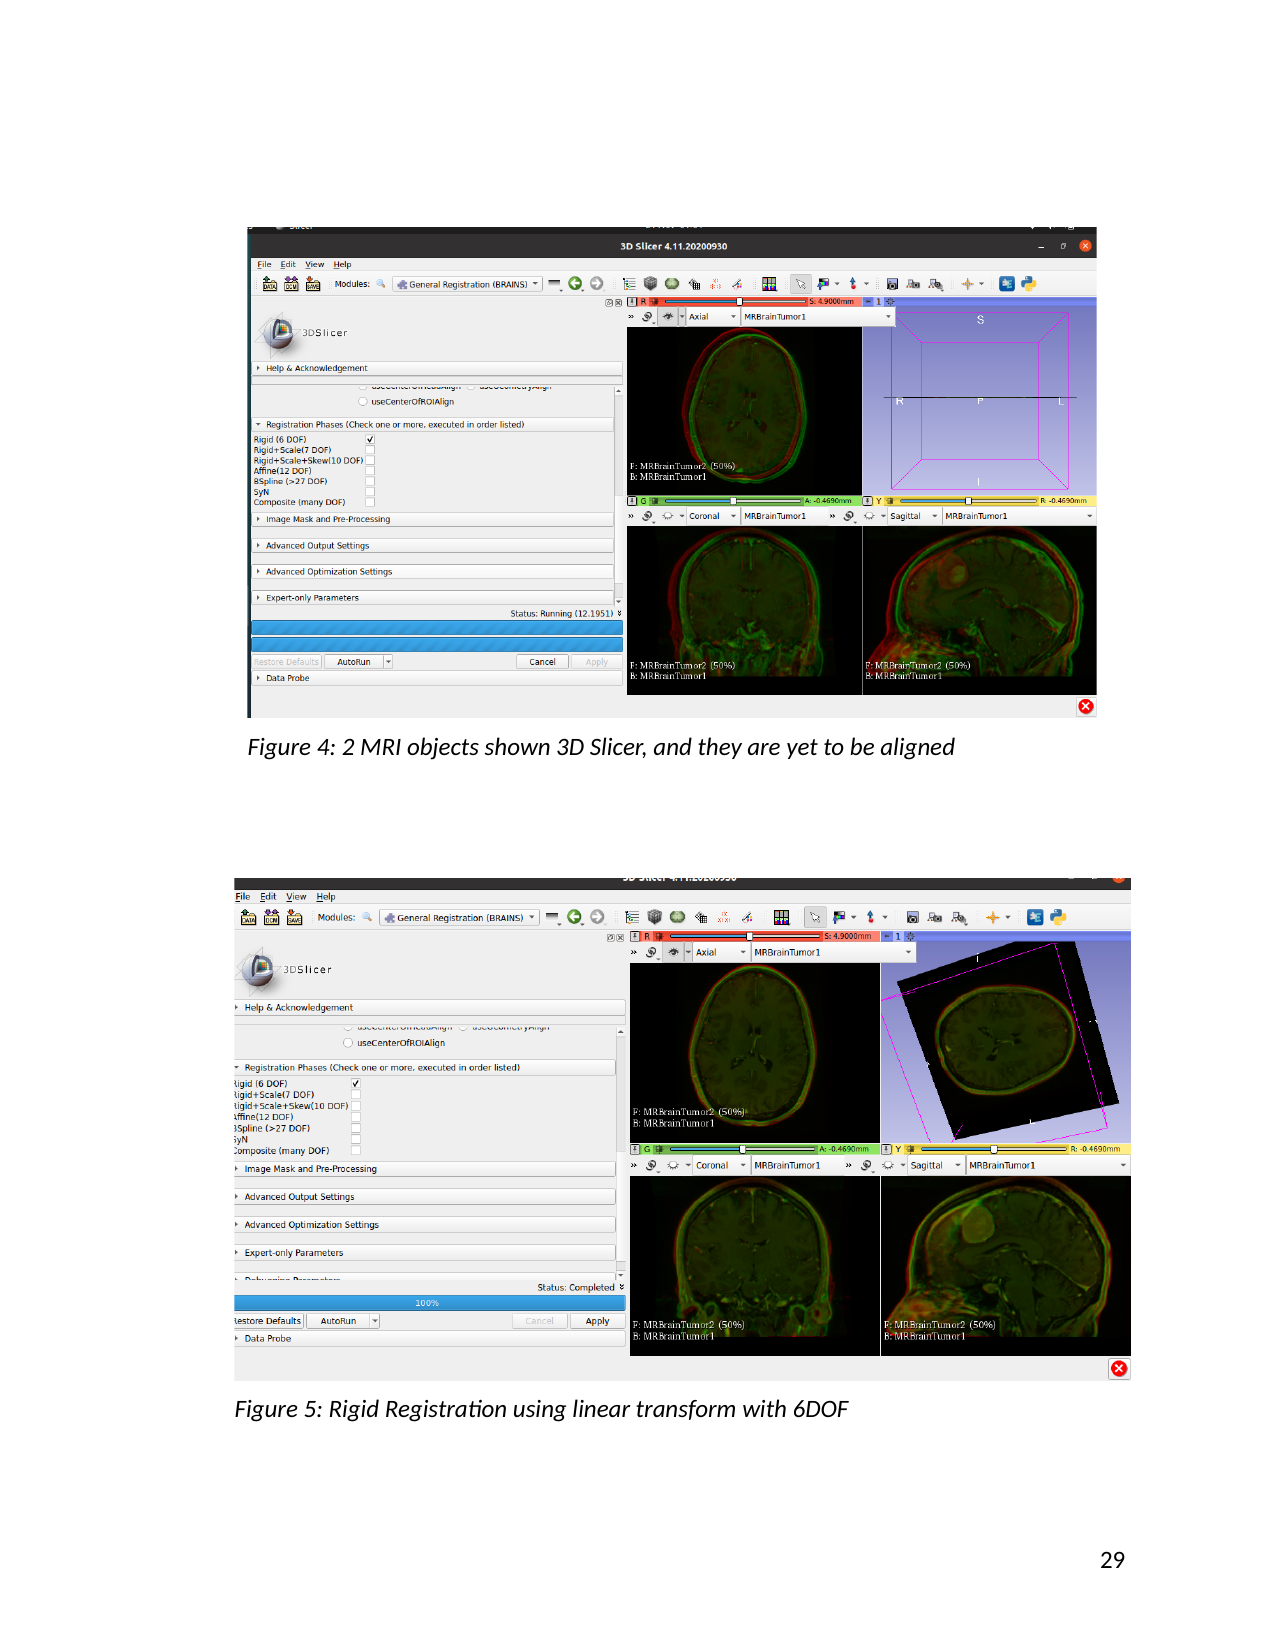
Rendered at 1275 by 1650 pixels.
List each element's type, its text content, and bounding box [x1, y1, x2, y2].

text Figure 4: 2 MRI objects shown 3D Slicer, and they are yet to be aligned [247, 228, 1097, 761]
text Figure 5: Rigid Registration using linear transform with 6DOF [234, 878, 1131, 1423]
